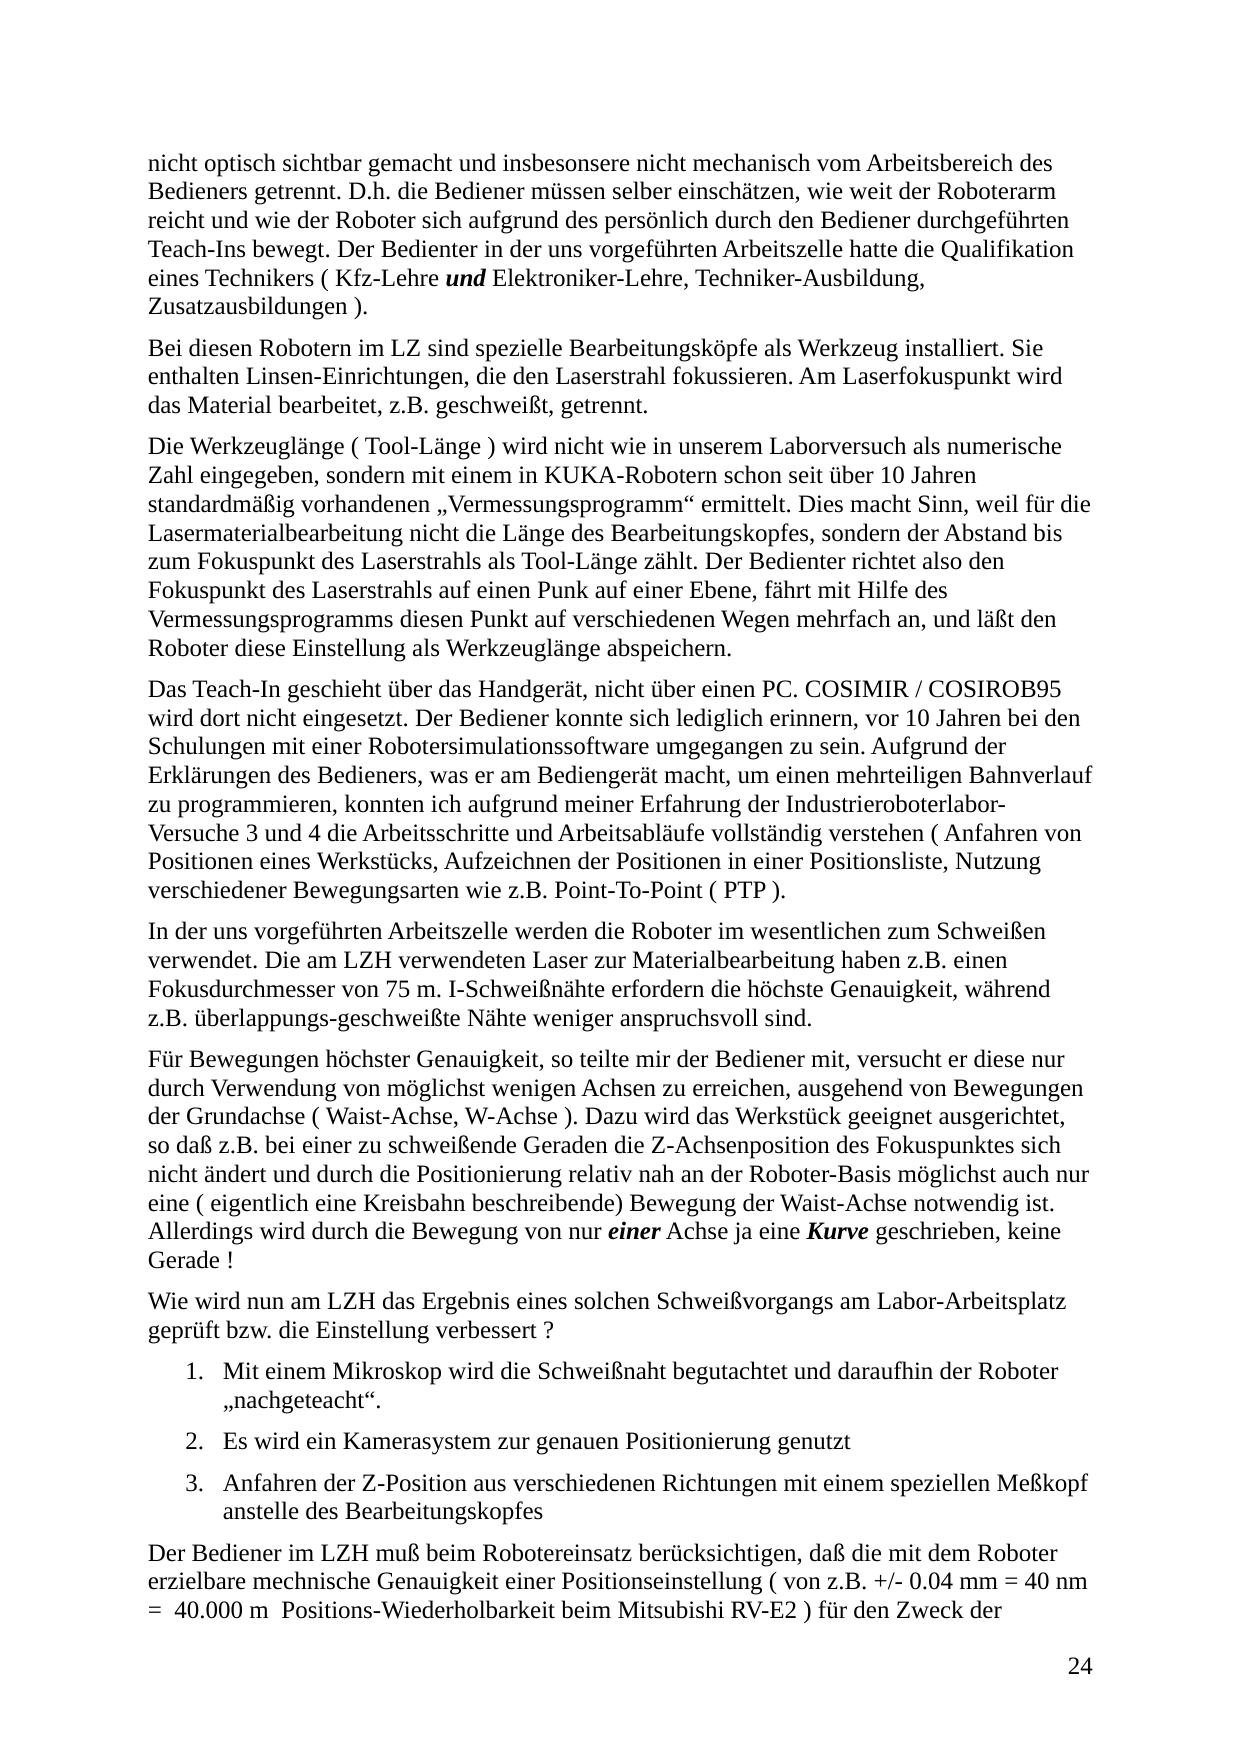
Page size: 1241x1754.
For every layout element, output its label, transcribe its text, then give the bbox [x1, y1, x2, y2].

text Das Teach-In geschieht über das Handgerät, nicht über einen PC. COSIMIR / COSIROB95 wird dort nicht eingesetzt. Der Bediener konnte sich lediglich erinnern, vor 10 Jahren bei den Schulungen mit einer Robotersimulationssoftware umgegangen zu sein. Aufgrund der Erklärungen des Bedieners, was er am Bediengerät macht, um einen mehrteiligen Bahnverlauf zu programmieren, konnten ich aufgrund meiner Erfahrung der Industrieroboterlabor-Versuche 3 und 4 die Arbeitsschritte und Arbeitsabläufe vollständig verstehen ( Anfahren von Positionen eines Werkstücks, Aufzeichnen der Positionen in einer Positionsliste, Nutzung verschiedener Bewegungsarten wie z.B. Point-To-Point ( PTP ). [148, 674, 1093, 904]
text Bei diesen Robotern im LZ sind spezielle Bearbeitungsköpfe als Werkzeug installiert. Sie enthalten Linsen-Einrichtungen, die den Laserstrahl fokussieren. Am Laserfokuspunkt wird das Material bearbeitet, z.B. geschweißt, getrennt. [148, 333, 1093, 419]
list Es wird ein Kamerasystem zur genauen Positionierung genutzt [185, 1426, 1093, 1455]
list Anfahren der Z-Position aus verschiedenen Richtungen mit einem speziellen Meßkopf anstelle des Bearbeitungskopfes [185, 1468, 1093, 1525]
list Mit einem Mikroskop wird die Schweißnaht begutachtet und daraufhin der Roboter „nachgeteacht“. [185, 1356, 1093, 1414]
text Die Werkzeuglänge ( Tool-Länge ) wird nicht wie in unserem Laborversuch als numerische Zahl eingegeben, sondern mit einem in KUKA-Robotern schon seit über 10 Jahren standardmäßig vorhandenen „Vermessungsprogramm“ ermittelt. Dies macht Sinn, weil für die Lasermaterialbearbeitung nicht die Länge des Bearbeitungskopfes, sondern der Abstand bis zum Fokuspunkt des Laserstrahls als Tool-Länge zählt. Der Bedienter richtet also den Fokuspunkt des Laserstrahls auf einen Punk auf einer Ebene, fährt mit Hilfe des Vermessungsprogramms diesen Punkt auf verschiedenen Wegen mehrfach an, und läßt den Roboter diese Einstellung als Werkzeuglänge abspeichern. [148, 431, 1093, 661]
text In der uns vorgeführten Arbeitszelle werden die Roboter im wesentlichen zum Schweißen verwendet. Die am LZH verwendeten Laser zur Materialbearbeitung haben z.B. einen Fokusdurchmesser von 75 m. I-Schweißnähte erfordern die höchste Genauigkeit, während z.B. überlappungs-geschweißte Nähte weniger anspruchsvoll sind. [148, 916, 1093, 1031]
text Wie wird nun am LZH das Ergebnis eines solchen Schweißvorgangs am Labor-Arbeitsplatz geprüft bzw. die Einstellung verbessert ? [148, 1286, 1093, 1344]
text Für Bewegungen höchster Genauigkeit, so teilte mir der Bediener mit, versucht er diese nur durch Verwendung von möglichst wenigen Achsen zu erreichen, ausgehend von Bewegungen der Grundachse ( Waist-Achse, W-Achse ). Dazu wird das Werkstück geeignet ausgerichtet, so daß z.B. bei einer zu schweißende Geraden die Z-Achsenposition des Fokuspunktes sich nicht ändert und durch die Positionierung relativ nah an der Roboter-Basis möglichst auch nur eine ( eigentlich eine Kreisbahn beschreibende) Bewegung der Waist-Achse notwendig ist. Allerdings wird durch die Bewegung von nur einer Achse ja eine Kurve geschrieben, keine Gerade ! [148, 1044, 1093, 1274]
text nicht optisch sichtbar gemacht und insbesonsere nicht mechanisch vom Arbeitsbereich des Bedieners getrennt. D.h. die Bediener müssen selber einschätzen, wie weit der Roboterarm reicht und wie der Roboter sich aufgrund des persönlich durch den Bediener durchgeführten Teach-Ins bewegt. Der Bedienter in der uns vorgeführten Arbeitszelle hatte die Qualifikation eines Technikers ( Kfz-Lehre und Elektroniker-Lehre, Techniker-Ausbildung, Zusatzausbildungen ). [148, 148, 1093, 320]
text Der Bediener im LZH muß beim Robotereinsatz berücksichtigen, daß die mit dem Roboter erzielbare mechnische Genauigkeit einer Positionseinstellung ( von z.B. +/- 0.04 mm = 40 nm = 40.000 m Positions-Wiederholbarkeit beim Mitsubishi RV-E2 ) für den Zweck der [148, 1538, 1093, 1624]
